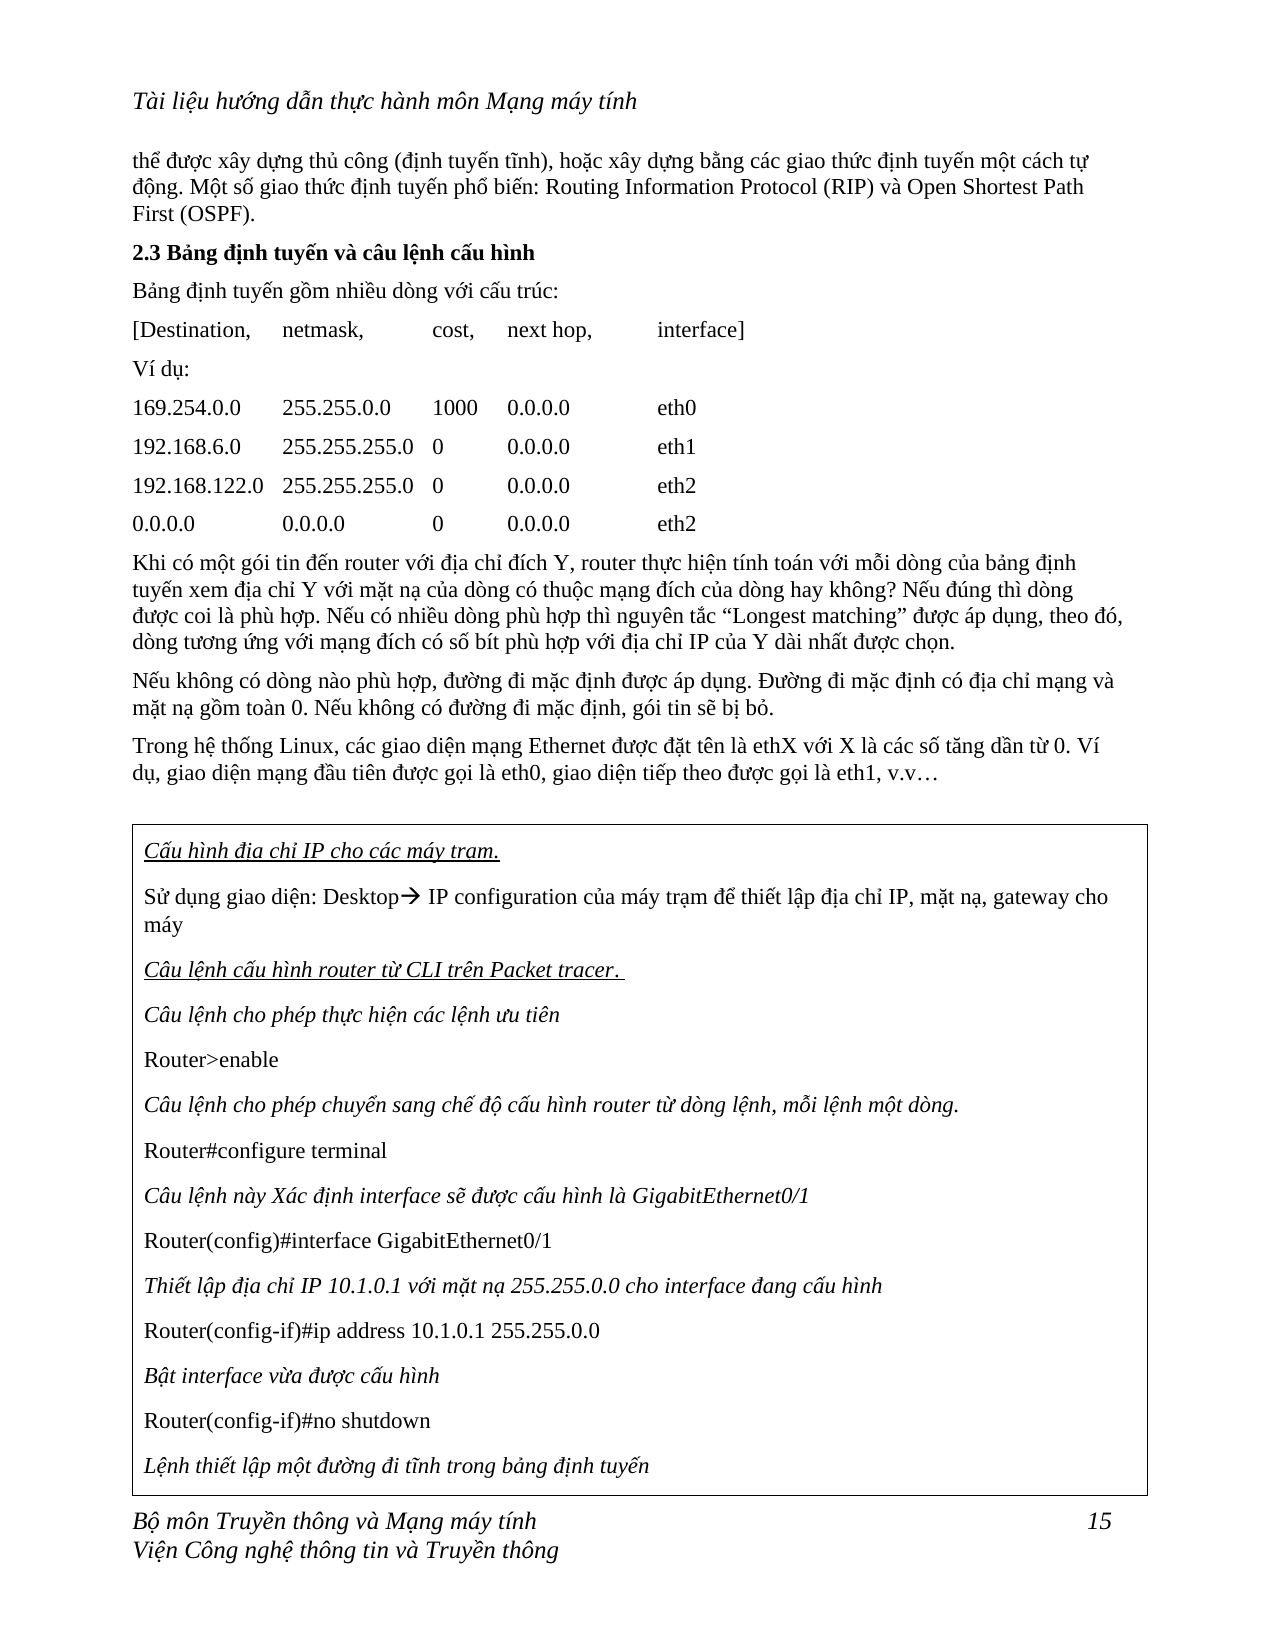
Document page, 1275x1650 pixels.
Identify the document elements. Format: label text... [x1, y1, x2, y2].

text 169.254.0.0 255.255.0.0 1000 0.0.0.0 eth0 [132, 394, 1125, 420]
text 2.3 Bảng định tuyến và câu lệnh cấu hình [132, 238, 1125, 265]
text Nếu không có dòng nào phù hợp, đường đi mặc định được áp dụng. Đường đi mặc định có địa chỉ mạng và mặt nạ gồm toàn 0. Nếu không có đường đi mặc định, gói tin sẽ bị bỏ. [132, 667, 1125, 720]
table_header Cấu hình địa chỉ IP cho các máy trạm. Sử dụng giao diện: Desktop IP configuration của máy trạm để thiết lập địa chỉ IP, mặt nạ, gateway cho máy Câu lệnh cấu hình router từ CLI trên Packet tracer. Câu lệnh cho phép thực hiện các lệnh ưu tiên Router>enable Câu lệnh cho phép chuyển sang chế độ cấu hình router từ dòng lệnh, mỗi lệnh một dòng. Router#configure terminal Câu lệnh này Xác định interface sẽ được cấu hình là GigabitEthernet0/1 Router(config)#interface GigabitEthernet0/1 Thiết lập địa chỉ IP 10.1.0.1 với mặt nạ 255.255.0.0 cho interface đang cấu hình Router(config-if)#ip address 10.1.0.1 255.255.0.0 Bật interface vừa được cấu hình Router(config-if)#no shutdown Lệnh thiết lập một đường đi tĩnh trong bảng định tuyến [133, 825, 1147, 1495]
text 192.168.6.0 255.255.255.0 0 0.0.0.0 eth1 [132, 433, 1125, 459]
text Ví dụ: [132, 355, 1125, 381]
text [Destination, netmask, cost, next hop, interface] [132, 316, 1125, 343]
text Trong hệ thống Linux, các giao diện mạng Ethernet được đặt tên là ethX với X là các số tăng dần từ 0. Ví dụ, giao diện mạng đầu tiên được gọi là eth0, giao diện tiếp theo được gọi là eth1, v.v… [132, 732, 1125, 785]
text 192.168.122.0 255.255.255.0 0 0.0.0.0 eth2 [132, 472, 1125, 498]
text 0.0.0.0 0.0.0.0 0 0.0.0.0 eth2 [132, 511, 1125, 537]
text Khi có một gói tin đến router với địa chỉ đích Y, router thực hiện tính toán với mỗi dòng của bảng định tuyến xem địa chỉ Y với mặt nạ của dòng có thuộc mạng đích của dòng hay không? Nếu đúng thì dòng được coi là phù hợp. Nếu có nhiều dòng phù hợp thì nguyên tắc “Longest matching” được áp dụng, theo đó, dòng tương ứng với mạng đích có số bít phù hợp với địa chỉ IP của Y dài nhất được chọn. [132, 549, 1125, 655]
text Bảng định tuyến gồm nhiều dòng với cấu trúc: [132, 277, 1125, 304]
text thể được xây dựng thủ công (định tuyến tĩnh), hoặc xây dựng bằng các giao thức định tuyến một cách tự động. Một số giao thức định tuyến phổ biến: Routing Information Protocol (RIP) và Open Shortest Path First (OSPF). [132, 147, 1125, 226]
